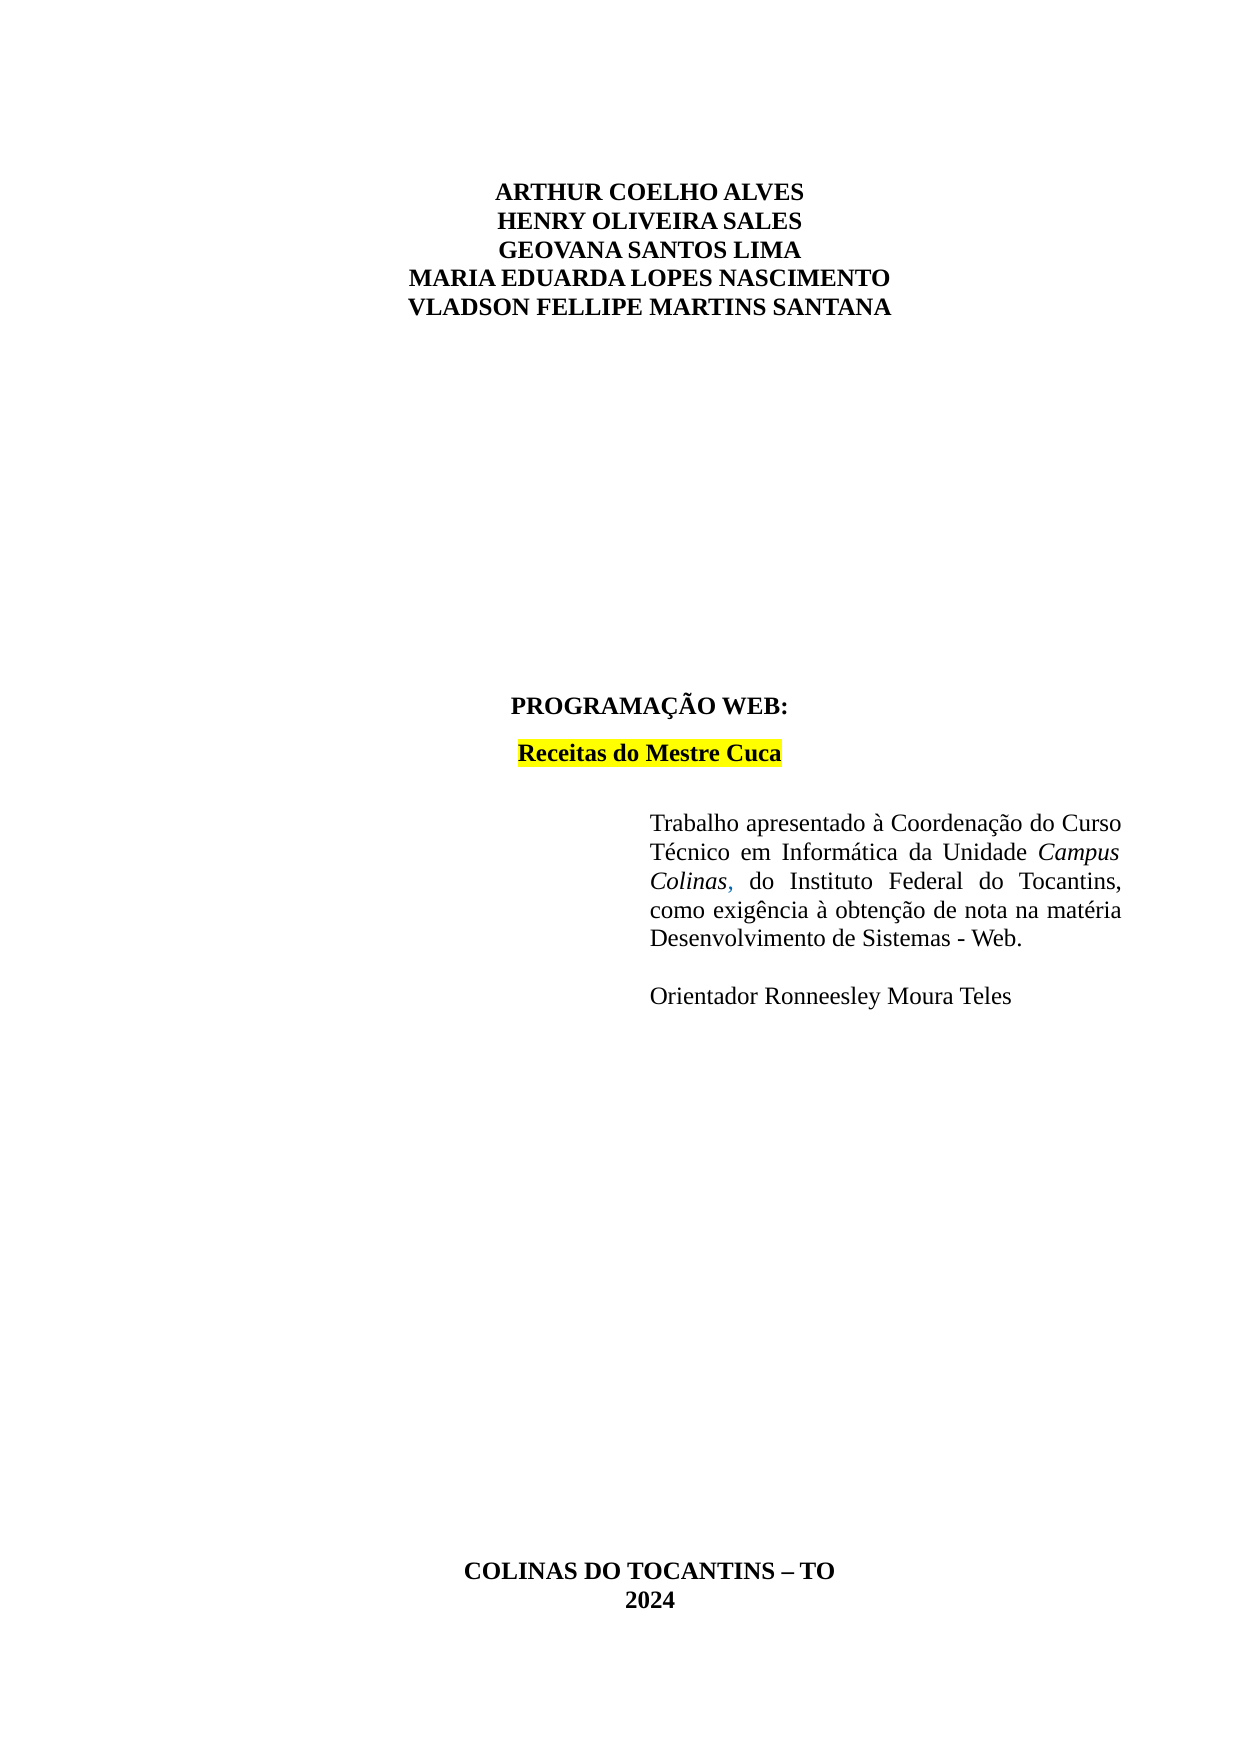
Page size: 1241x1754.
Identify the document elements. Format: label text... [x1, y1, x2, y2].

text Orientador Ronneesley Moura Teles [649, 981, 1122, 1010]
title PROGRAMAÇÃO WEB: [177, 691, 1122, 720]
subtitle Receitas do Mestre Cuca [177, 738, 1122, 767]
text COLINAS DO TOCANTINS – TO [177, 1556, 1122, 1585]
text 2024 [177, 1585, 1122, 1613]
text MARIA EDUARDA LOPES NASCIMENTO [177, 263, 1122, 292]
text VLADSON FELLIPE MARTINS SANTANA [177, 292, 1122, 321]
text HENRY OLIVEIRA SALES [177, 206, 1122, 235]
text GEOVANA SANTOS LIMA [177, 235, 1122, 263]
text ARTHUR COELHO ALVES [177, 177, 1122, 206]
text Trabalho apresentado à Coordenação do Curso Técnico em Informática da Unidade Campus Colinas, do Instituto Federal do Tocantins, como exigência à obtenção de nota na matéria Desenvolvimento de Sistemas - Web. [649, 808, 1122, 952]
